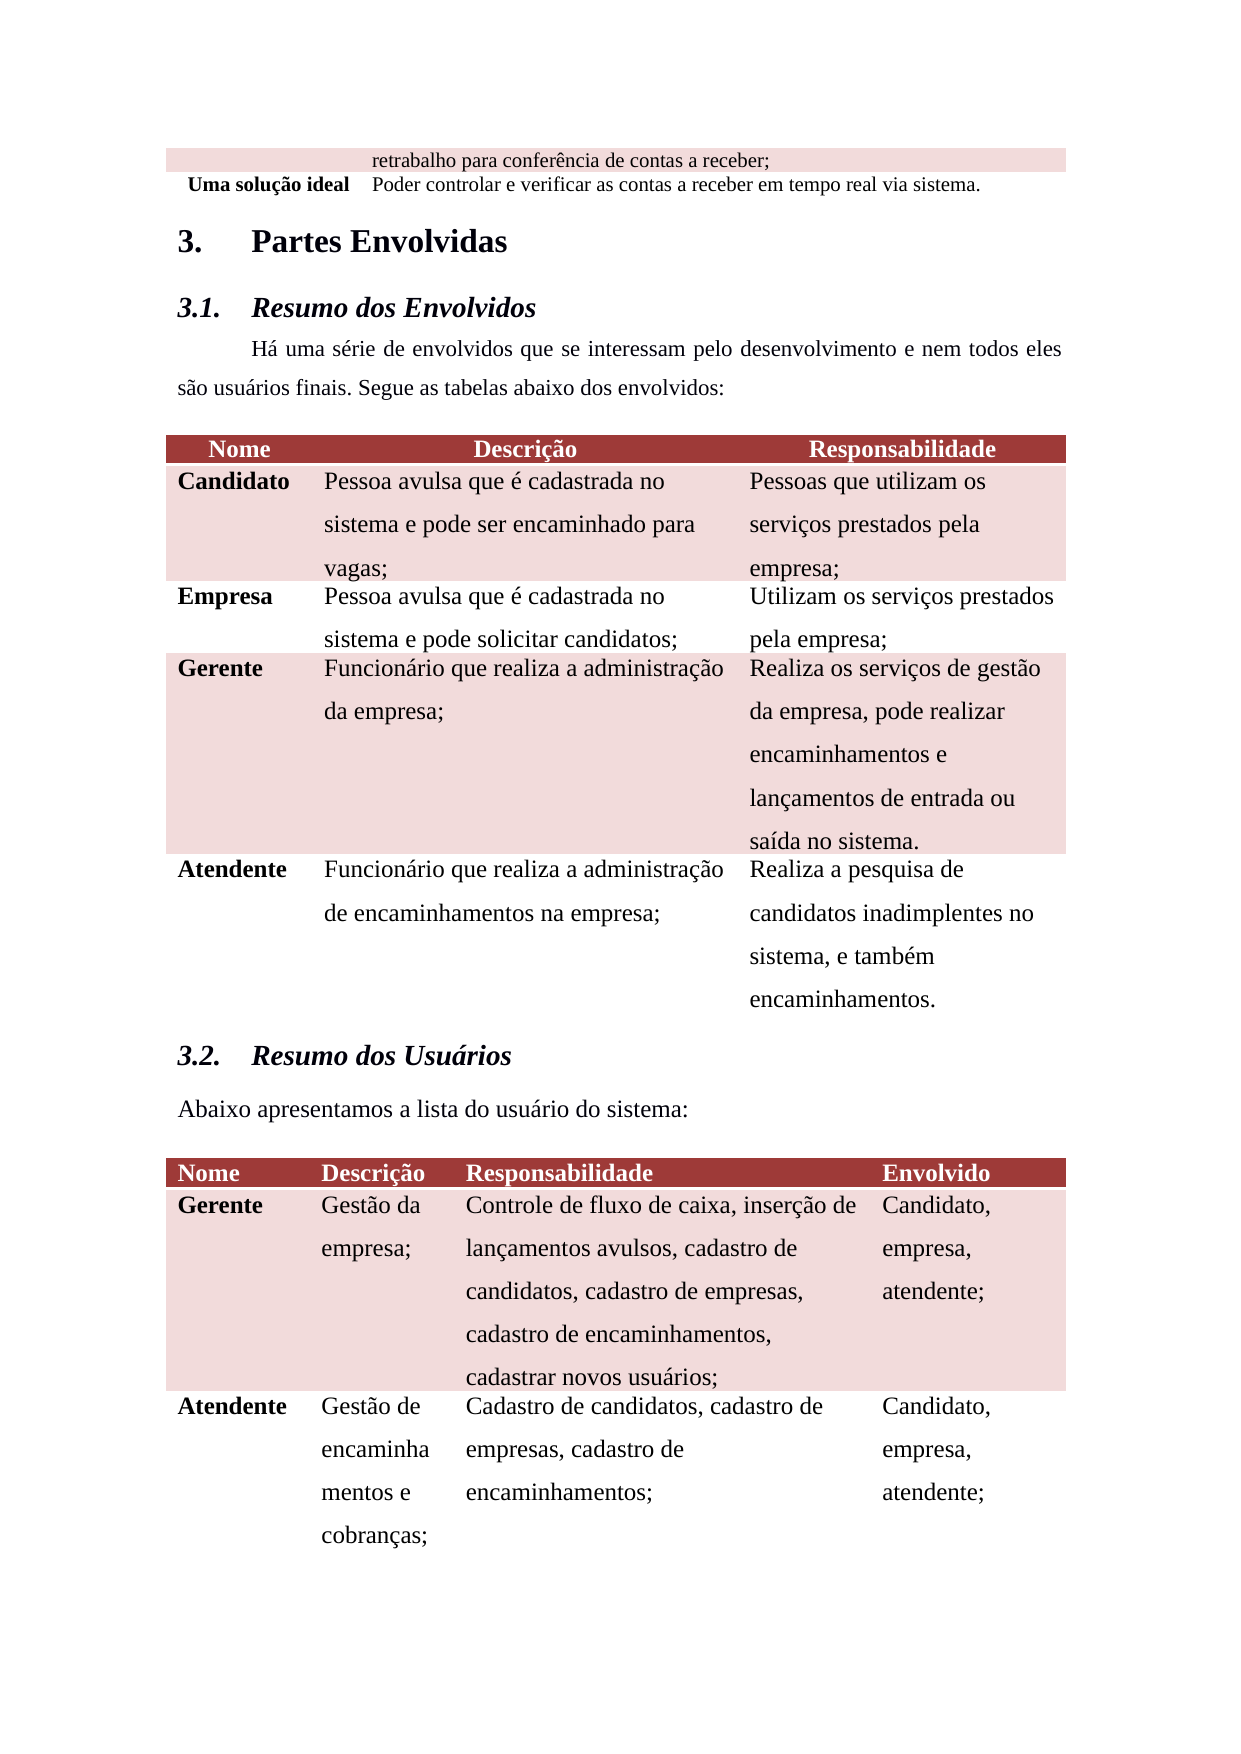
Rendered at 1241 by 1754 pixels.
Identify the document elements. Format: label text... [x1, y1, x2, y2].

table_cell Funcionário que realiza a administração da empresa; [313, 653, 738, 854]
table_cell retrabalho para conferência de contas a receber; [361, 148, 1066, 172]
table_header Responsabilidade [738, 435, 1066, 463]
table_header Descrição [310, 1158, 454, 1187]
table_cell Gerente [166, 653, 313, 854]
table_cell Gestão de encaminhamentos e cobranças; [310, 1391, 454, 1549]
table_header Responsabilidade [454, 1158, 871, 1187]
table_cell Pessoas que utilizam os serviços prestados pela empresa; [738, 466, 1066, 581]
table_cell Gerente [166, 1190, 310, 1391]
text Há uma série de envolvidos que se interessam pelo desenvolvimento e nem todos eles são usuários finais. Segue as tabelas abaixo dos envolvidos: [177, 335, 1063, 401]
table_cell Empresa [166, 581, 313, 653]
table_header Envolvido [871, 1158, 1066, 1187]
table_cell Realiza a pesquisa de candidatos inadimplentes no sistema, e também encaminhamentos. [738, 855, 1066, 1013]
table_cell Cadastro de candidatos, cadastro de empresas, cadastro de encaminhamentos; [454, 1391, 871, 1549]
table_cell Pessoa avulsa que é cadastrada no sistema e pode solicitar candidatos; [313, 581, 738, 653]
table_cell Candidato [166, 466, 313, 581]
subtitle 3.2. Resumo dos Usuários [177, 1038, 1063, 1071]
table_cell Realiza os serviços de gestão da empresa, pode realizar encaminhamentos e lançamentos de entrada ou saída no sistema. [738, 653, 1066, 854]
table_cell Funcionário que realiza a administração de encaminhamentos na empresa; [313, 855, 738, 1013]
subtitle 3.1. Resumo dos Envolvidos [177, 290, 1063, 323]
table_cell Candidato, empresa, atendente; [871, 1391, 1066, 1549]
table_cell Poder controlar e verificar as contas a receber em tempo real via sistema. [361, 172, 1066, 196]
table_cell [166, 148, 361, 172]
table_cell Controle de fluxo de caixa, inserção de lançamentos avulsos, cadastro de candidatos, cadastro de empresas, cadastro de encaminhamentos, cadastrar novos usuários; [454, 1190, 871, 1391]
text 3. Partes Envolvidas [177, 221, 1063, 259]
table_cell Candidato, empresa, atendente; [871, 1190, 1066, 1391]
table_header Nome [166, 1158, 310, 1187]
table_cell Utilizam os serviços prestados pela empresa; [738, 581, 1066, 653]
table_header Nome [166, 435, 313, 463]
text Abaixo apresentamos a lista do usuário do sistema: [177, 1094, 1063, 1123]
table_cell Gestão da empresa; [310, 1190, 454, 1391]
table_cell Atendente [166, 1391, 310, 1549]
table_cell Atendente [166, 855, 313, 1013]
table_cell Uma solução ideal [166, 172, 361, 196]
table_cell Pessoa avulsa que é cadastrada no sistema e pode ser encaminhado para vagas; [313, 466, 738, 581]
table_header Descrição [313, 435, 738, 463]
